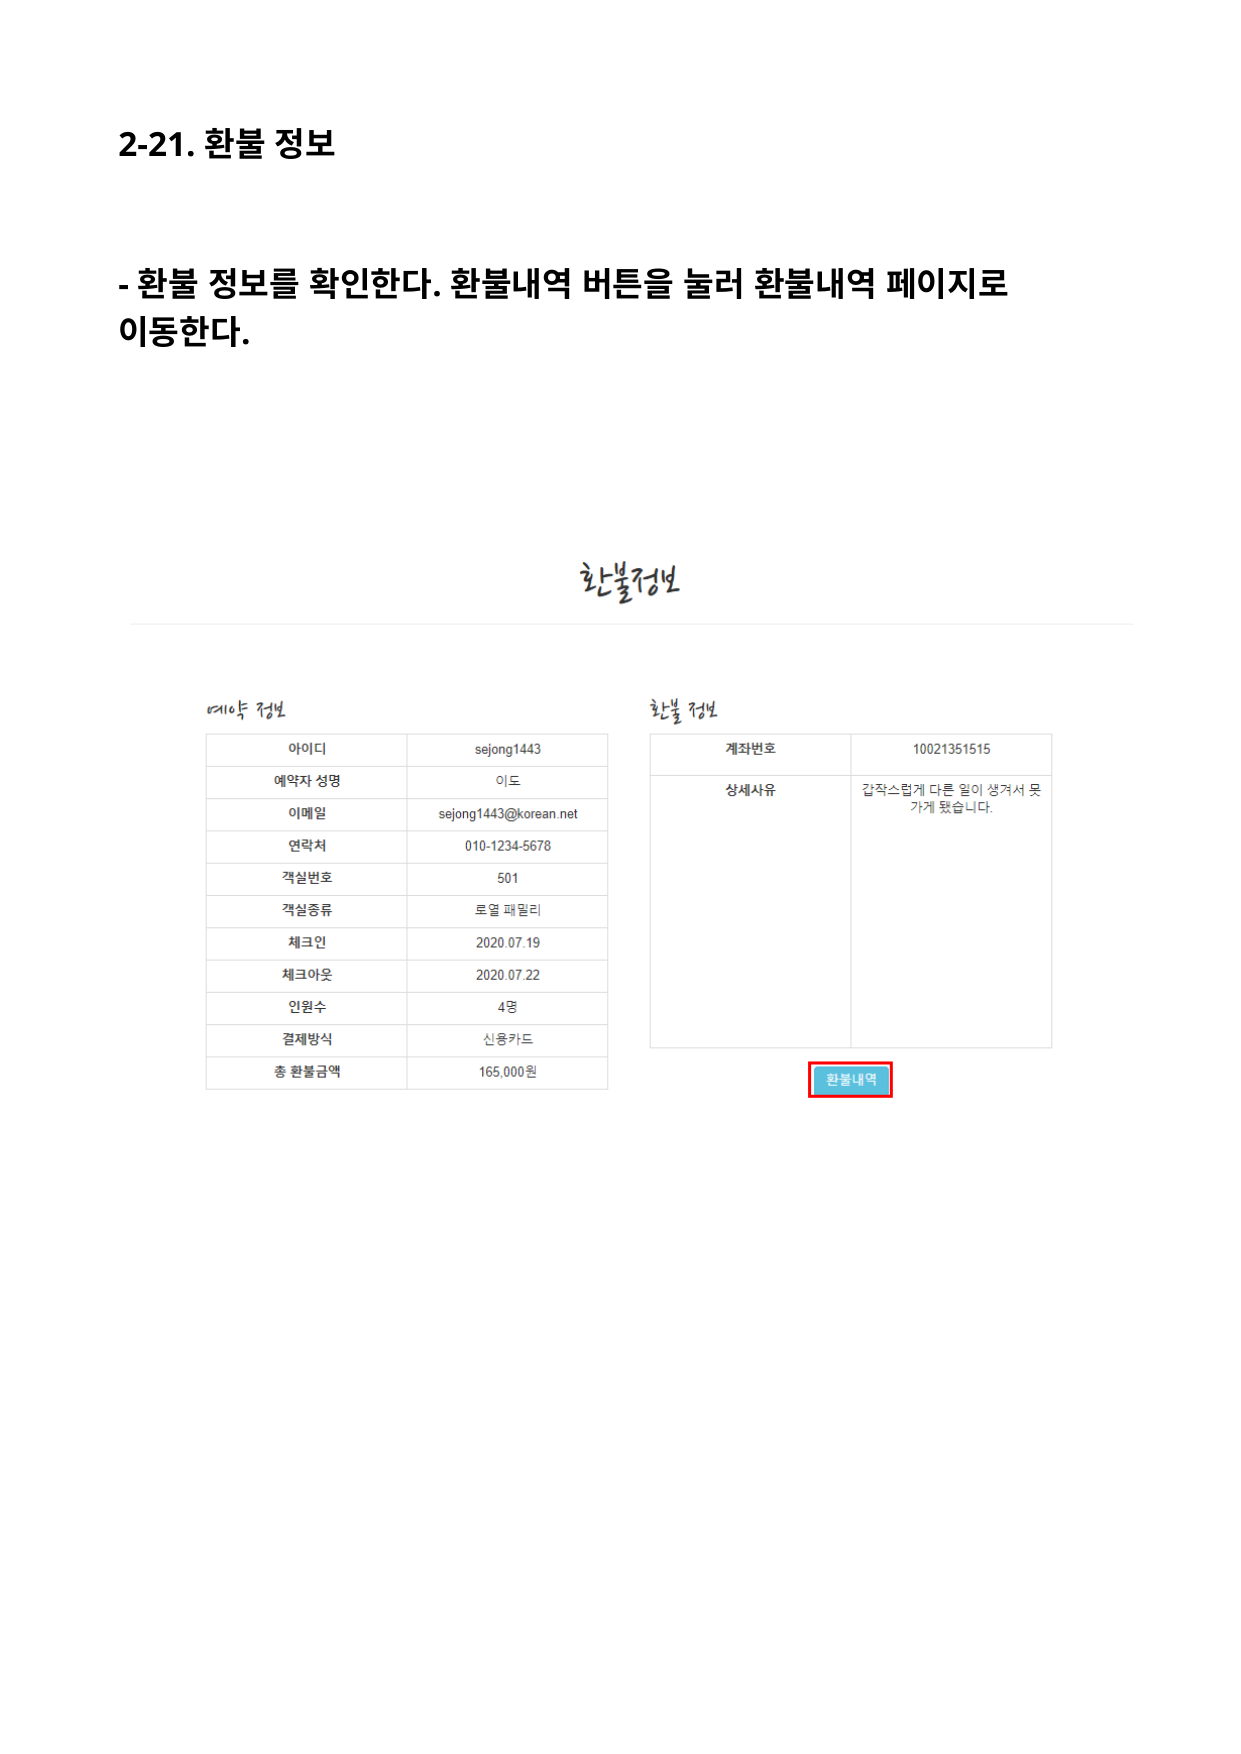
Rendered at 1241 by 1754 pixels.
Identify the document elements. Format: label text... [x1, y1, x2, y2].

text - 환불 정보를 확인한다. 환불내역 버튼을 눌러 환불내역 페이지로 이동한다. [118, 257, 1122, 354]
picture [129, 555, 1134, 1121]
text 2-21. 환불 정보 [118, 118, 1122, 167]
